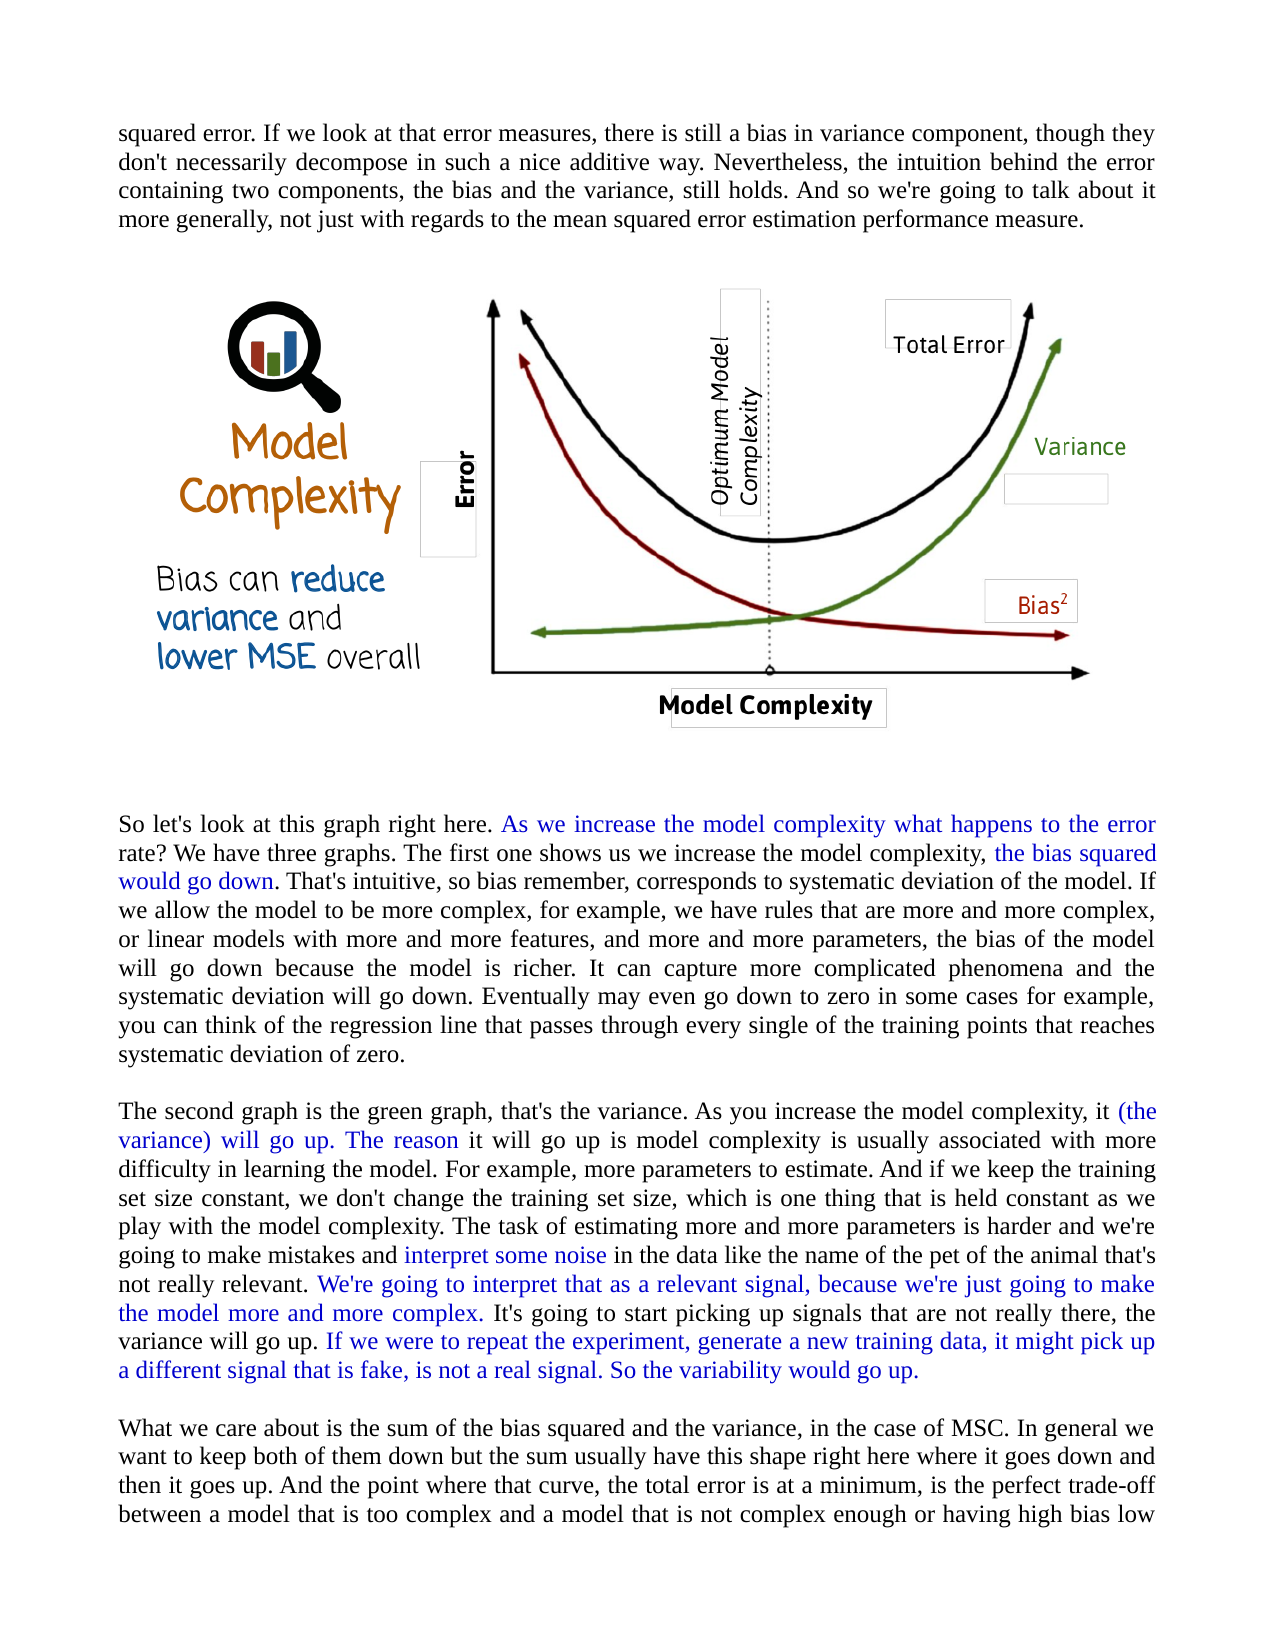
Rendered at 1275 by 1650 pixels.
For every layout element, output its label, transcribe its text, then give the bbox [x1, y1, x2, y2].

picture [118, 261, 1157, 752]
text The second graph is the green graph, that's the variance. As you increase the model complexity, it (the variance) will go up. The reason it will go up is model complexity is usually associated with more difficulty in learning the model. For example, more parameters to estimate. And if we keep the training set size constant, we don't change the training set size, which is one thing that is held constant as we play with the model complexity. The task of estimating more and more parameters is harder and we're going to make mistakes and interpret some noise in the data like the name of the pet of the animal that's not really relevant. We're going to interpret that as a relevant signal, because we're just going to make the model more and more complex. It's going to start picking up signals that are not really there, the variance will go up. If we were to repeat the experiment, generate a new training data, it might pick up a different signal that is fake, is not a real signal. So the variability would go up. [118, 1096, 1157, 1384]
text What we care about is the sum of the bias squared and the variance, in the case of MSC. In general we want to keep both of them down but the sum usually have this shape right here where it goes down and then it goes up. And the point where that curve, the total error is at a minimum, is the perfect trade-off between a model that is too complex and a model that is not complex enough or having high bias low [118, 1413, 1157, 1528]
text So let's look at this graph right here. As we increase the model complexity what happens to the error rate? We have three graphs. The first one shows us we increase the model complexity, the bias squared would go down. That's intuitive, so bias remember, corresponds to systematic deviation of the model. If we allow the model to be more complex, for example, we have rules that are more and more complex, or linear models with more and more features, and more and more parameters, the bias of the model will go down because the model is richer. It can capture more complicated phenomena and the systematic deviation will go down. Eventually may even go down to zero in some cases for example, you can think of the regression line that passes through every single of the training points that reaches systematic deviation of zero. [118, 809, 1157, 1068]
text squared error. If we look at that error measures, there is still a bias in variance component, though they don't necessarily decompose in such a nice additive way. Nevertheless, the intuition behind the error containing two components, the bias and the variance, still holds. And so we're going to talk about it more generally, not just with regards to the mean squared error estimation performance measure. [118, 118, 1157, 233]
